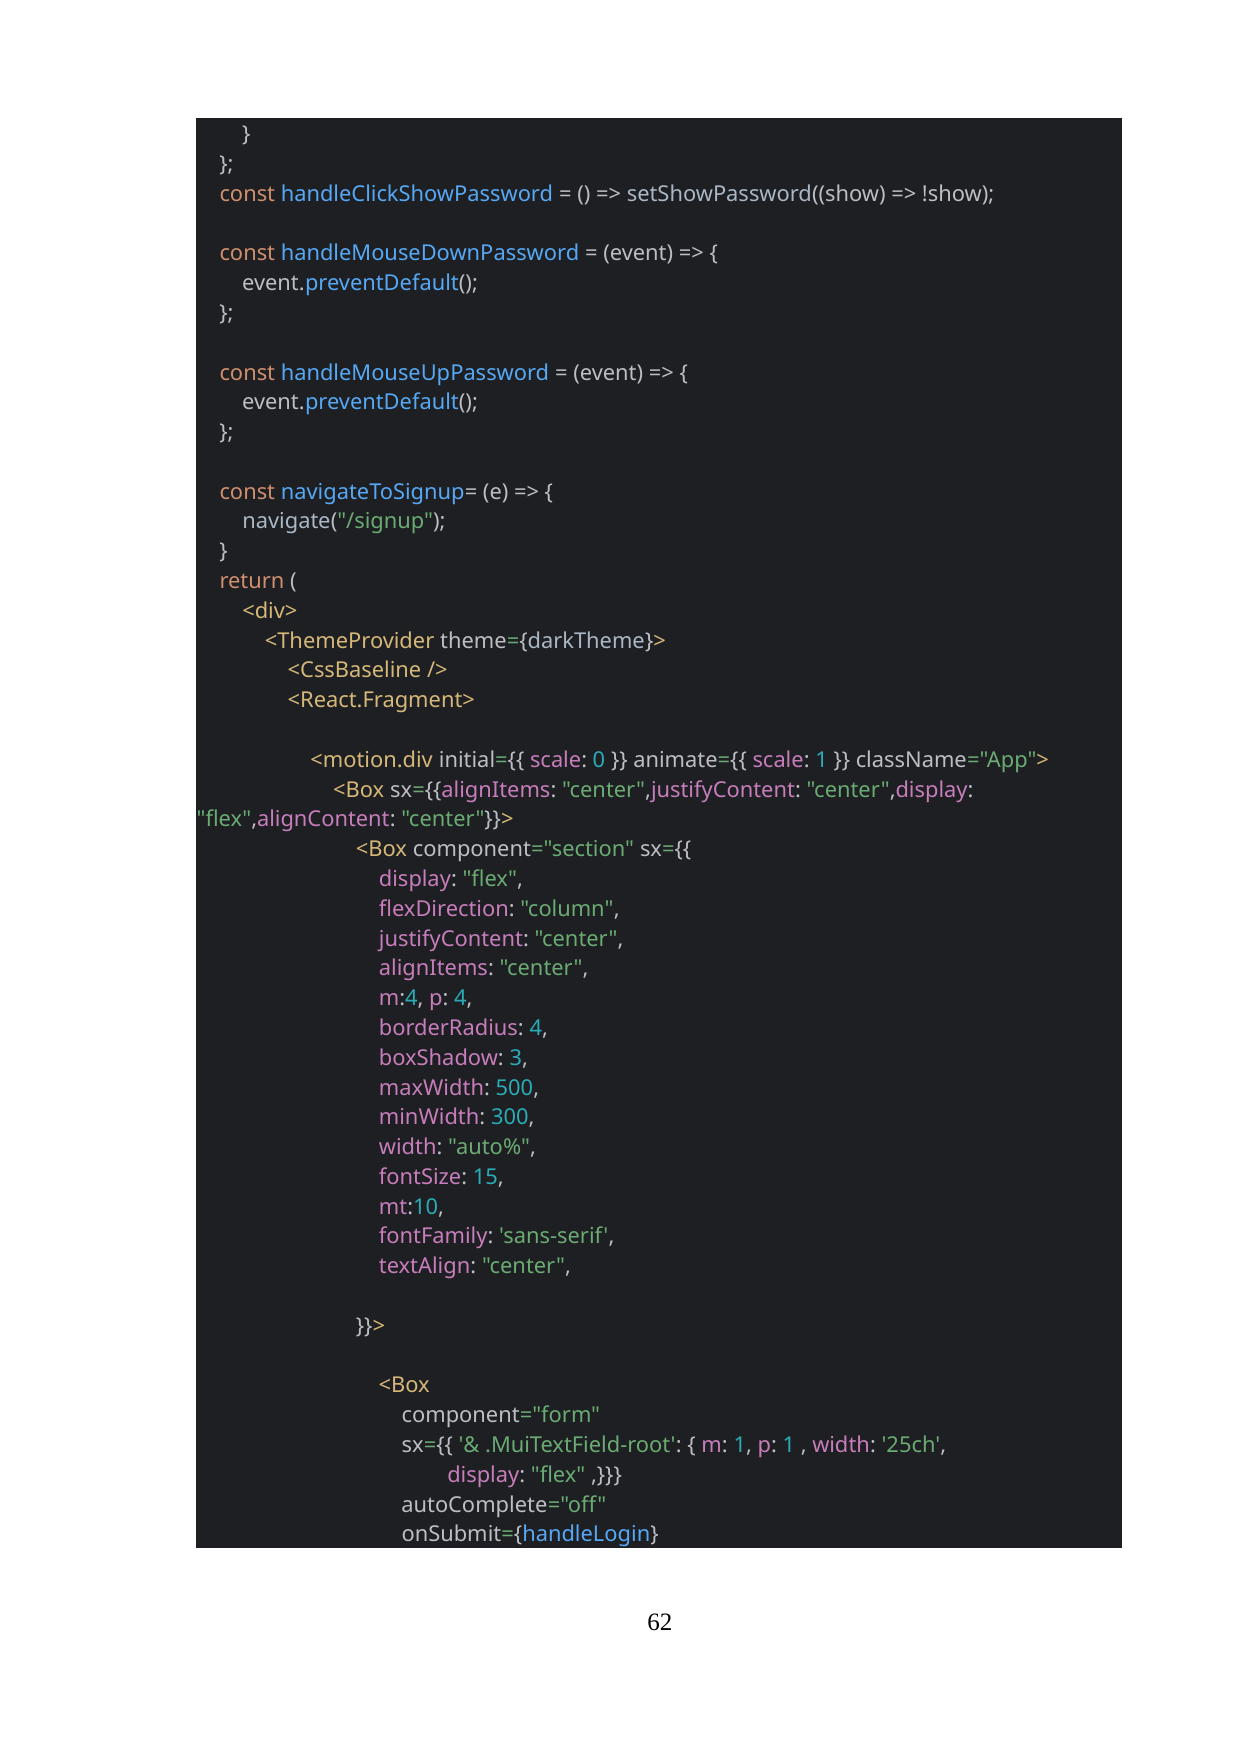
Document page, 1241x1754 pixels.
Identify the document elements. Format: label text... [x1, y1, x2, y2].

text } }; const handleClickShowPassword = () => setShowPassword((show) => !show); const handleMouseDownPassword = (event) => { event.preventDefault(); }; const handleMouseUpPassword = (event) => { event.preventDefault(); }; const navigateToSignup= (e) => { navigate("/signup"); } return ( <div> <ThemeProvider theme={darkTheme}> <CssBaseline /> <React.Fragment> <motion.div initial={{ scale: 0 }} animate={{ scale: 1 }} className="App"> <Box sx={{alignItems: "center",justifyContent: "center",display: "flex",alignContent: "center"}}> <Box component="section" sx={{ display: "flex", flexDirection: "column", justifyContent: "center", alignItems: "center", m:4, p: 4, borderRadius: 4, boxShadow: 3, maxWidth: 500, minWidth: 300, width: "auto%", fontSize: 15, mt:10, fontFamily: 'sans-serif', textAlign: "center", }}> <Box component="form" sx={{ '& .MuiTextField-root': { m: 1, p: 1 , width: '25ch', display: "flex" ,}}} autoComplete="off" onSubmit={handleLogin} [196, 118, 1122, 1548]
